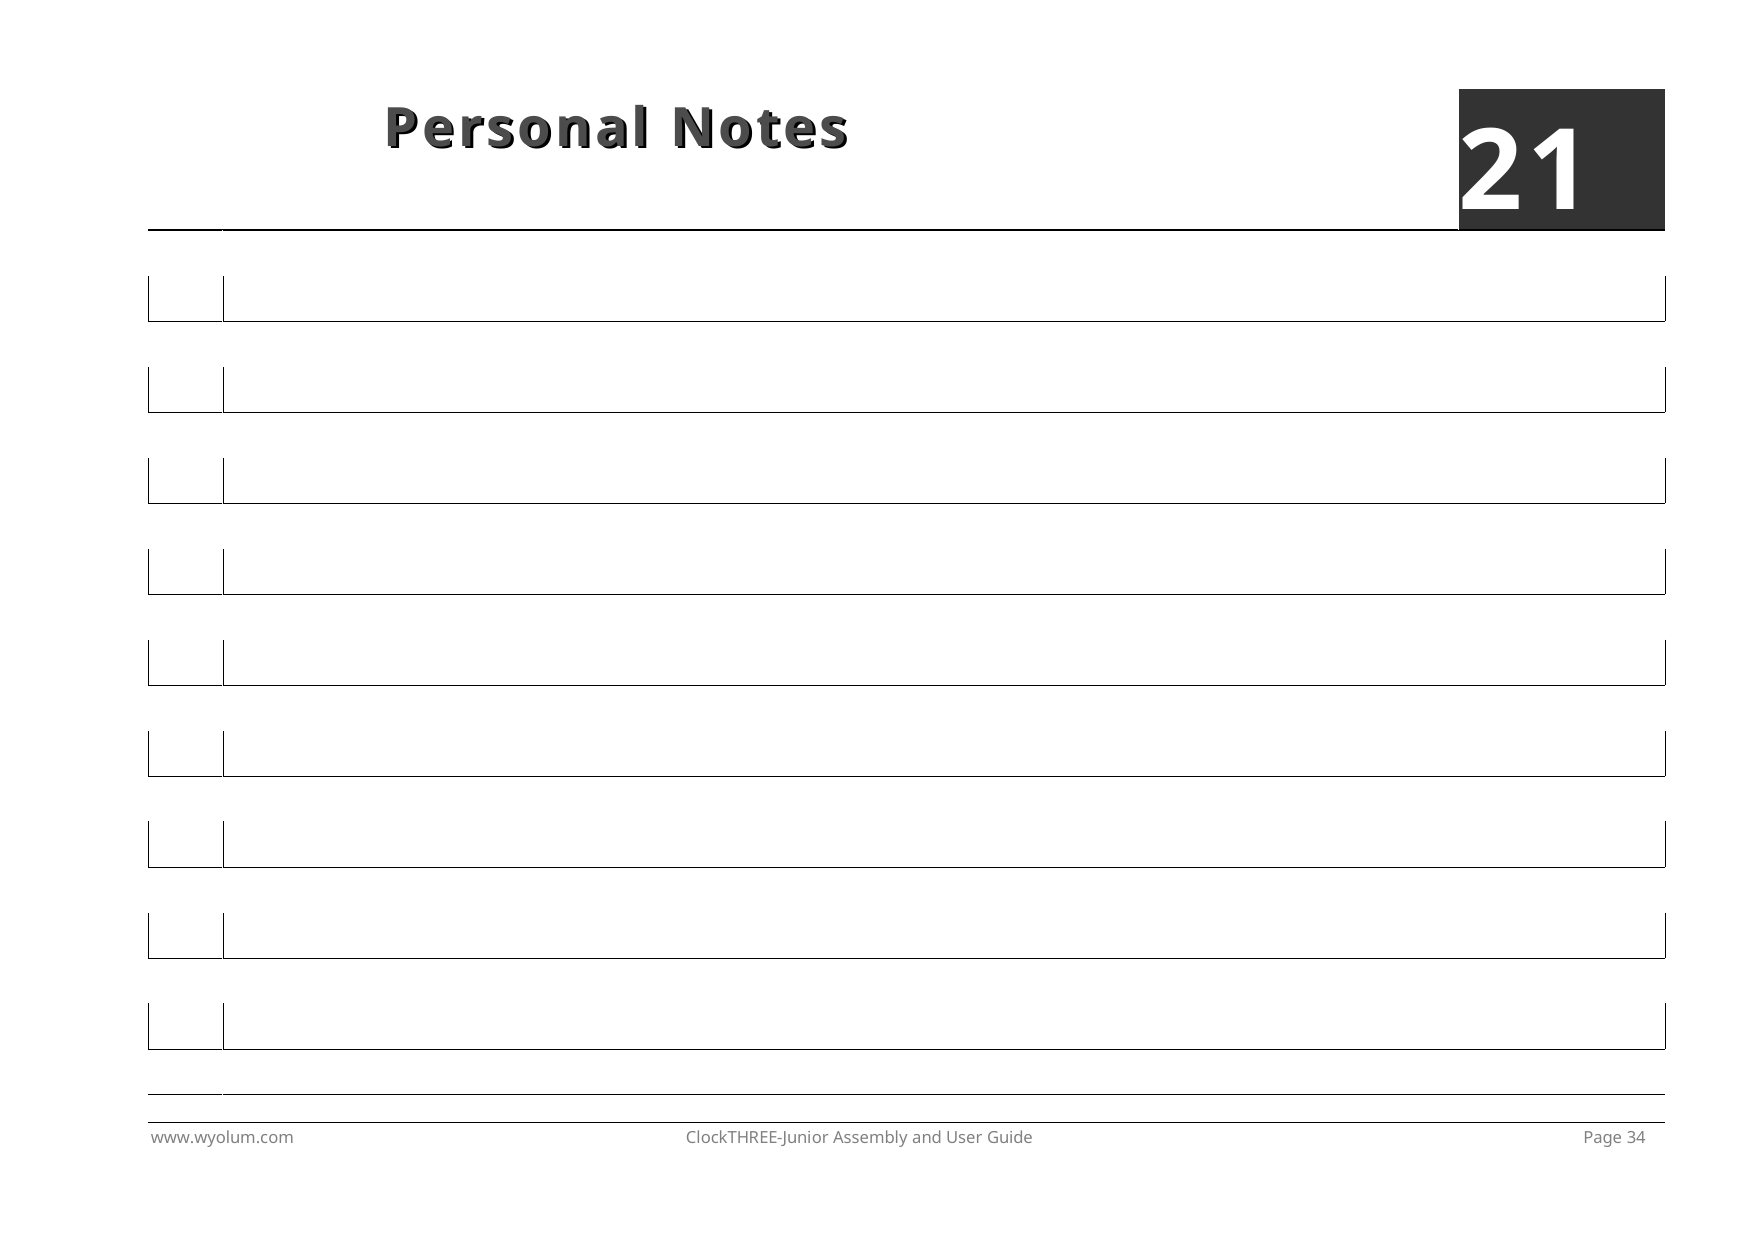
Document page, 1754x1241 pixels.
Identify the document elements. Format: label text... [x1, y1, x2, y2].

table_cell [149, 913, 222, 958]
table_header 21 [1459, 89, 1665, 229]
table_cell [224, 1003, 1665, 1049]
table_cell [149, 549, 222, 594]
table_cell [148, 322, 222, 367]
table_cell [354, 183, 1458, 229]
table_header [223, 231, 1665, 276]
table_cell [148, 504, 222, 549]
table_cell [224, 549, 1665, 594]
table_cell [223, 959, 1665, 1003]
table_cell [224, 367, 1665, 412]
table_cell [224, 913, 1665, 958]
table_cell [149, 1003, 222, 1049]
table_header [148, 89, 354, 183]
table_cell [223, 504, 1665, 549]
table_cell [223, 595, 1665, 639]
table_cell [148, 959, 222, 1003]
table_cell [148, 1050, 222, 1094]
table_cell [224, 821, 1665, 867]
table_cell [223, 1050, 1665, 1094]
table_cell [224, 640, 1665, 685]
table_cell [223, 868, 1665, 912]
table_cell [148, 686, 222, 731]
table_cell [148, 413, 222, 458]
table_cell [224, 731, 1665, 776]
table_cell [149, 458, 222, 503]
table_header [148, 231, 222, 276]
table_cell [149, 821, 222, 867]
table_cell [148, 868, 222, 912]
table_cell [223, 413, 1665, 458]
table_cell [149, 367, 222, 412]
table_cell [223, 322, 1665, 367]
table_cell [223, 686, 1665, 731]
table_cell [224, 458, 1665, 503]
table_cell [149, 276, 222, 321]
table_cell [148, 183, 354, 229]
table_cell [148, 777, 222, 821]
table_cell [224, 276, 1665, 321]
table_header Personal Notes [354, 89, 1458, 183]
table_cell [149, 731, 222, 776]
table_cell [149, 640, 222, 685]
table_cell [223, 777, 1665, 821]
table_cell [148, 595, 222, 639]
